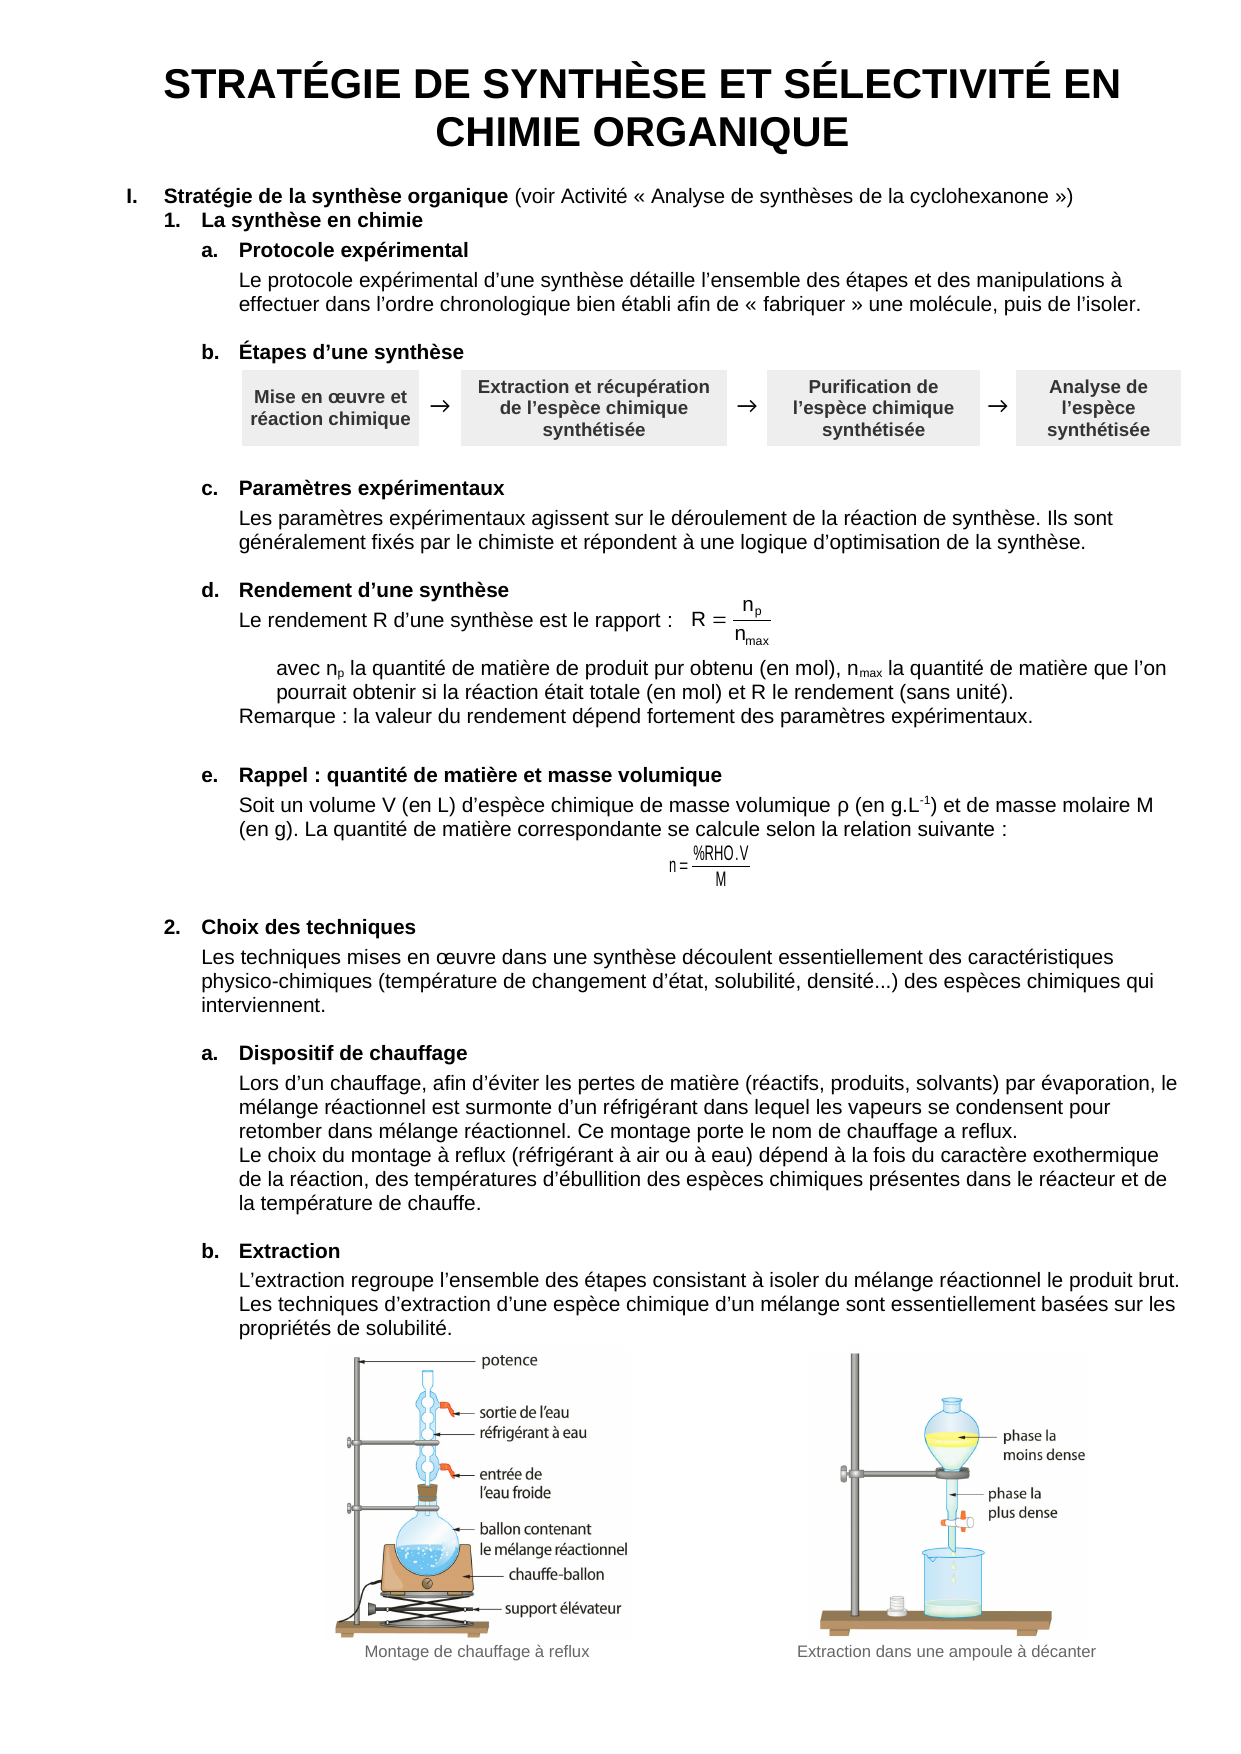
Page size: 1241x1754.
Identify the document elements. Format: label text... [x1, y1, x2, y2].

table_header Extraction et récupération de l’espèce chimique synthétisée [461, 370, 727, 446]
table_header [242, 1346, 322, 1641]
table_cell Extraction dans une ampoule à décanter [712, 1641, 1181, 1661]
list Le choix du montage à reflux (réfrigérant à air ou à eau) dépend à la fois du caractère exothermique de la réaction, des températures d’ébullition des espèces chimiques présentes dans le réacteur et de la température de chauffe. [201, 1143, 1181, 1214]
table_header → [727, 370, 767, 446]
list Le rendement R d’une synthèse est le rapport : [201, 608, 1181, 632]
table_header → [980, 370, 1016, 446]
picture [322, 1346, 632, 1642]
list Étapes d’une synthèse [201, 340, 1181, 364]
text Stratégie de synthèse et sélectivité en chimie organique [103, 59, 1181, 155]
table_header [1090, 1346, 1181, 1641]
picture [803, 1346, 1090, 1642]
list L’extraction regroupe l’ensemble des étapes consistant à isoler du mélange réactionnel le produit brut. Les techniques d’extraction d’une espèce chimique d’un mélange sont essentiellement basées sur les propriétés de solubilité. [201, 1268, 1181, 1340]
list Paramètres expérimentaux [201, 476, 1181, 500]
list avec np la quantité de matière de produit pur obtenu (en mol), nmax la quantité de matière que l’on pourrait obtenir si la réaction était totale (en mol) et R le rendement (sans unité). [238, 656, 1181, 703]
list Dispositif de chauffage [201, 1041, 1181, 1065]
list Extraction [201, 1238, 1181, 1262]
list Les paramètres expérimentaux agissent sur le déroulement de la réaction de synthèse. Ils sont généralement fixés par le chimiste et répondent à une logique d’optimisation de la synthèse. [201, 506, 1181, 554]
table_header Analyse de l’espèce synthétisée [1016, 370, 1181, 446]
list Rappel : quantité de matière et masse volumique [201, 763, 1181, 787]
list Protocole expérimental [201, 238, 1181, 262]
list Les techniques mises en œuvre dans une synthèse découlent essentiellement des caractéristiques physico-chimiques (température de changement d’état, solubilité, densité...) des espèces chimiques qui interviennent. [163, 945, 1181, 1017]
list Remarque : la valeur du rendement dépend fortement des paramètres expérimentaux. [201, 703, 1181, 727]
list Stratégie de la synthèse organique (voir Activité « Analyse de synthèses de la cyclohexanone ») [126, 184, 1181, 208]
table_header [712, 1346, 803, 1641]
list Soit un volume V (en L) d’espèce chimique de masse volumique ρ (en g.L-1) et de masse molaire M (en g). La quantité de matière correspondante se calcule selon la relation suivante : [201, 793, 1181, 841]
table_cell Montage de chauffage à reflux [242, 1641, 712, 1661]
table_header Purification de l’espèce chimique synthétisée [767, 370, 980, 446]
list Lors d’un chauffage, afin d’éviter les pertes de matière (réactifs, produits, solvants) par évaporation, le mélange réactionnel est surmonte d’un réfrigérant dans lequel les vapeurs se condensent pour retomber dans mélange réactionnel. Ce montage porte le nom de chauffage a reflux. [201, 1071, 1181, 1143]
table_header [632, 1346, 712, 1641]
table_header → [419, 370, 461, 446]
list Rendement d’une synthèse [201, 578, 1181, 602]
list Le protocole expérimental d’une synthèse détaille l’ensemble des étapes et des manipulations à effectuer dans l’ordre chronologique bien établi afin de « fabriquer » une molécule, puis de l’isoler. [201, 268, 1181, 316]
list La synthèse en chimie [163, 208, 1181, 232]
table_header Mise en œuvre et réaction chimique [242, 370, 419, 446]
list Choix des techniques [163, 915, 1181, 939]
